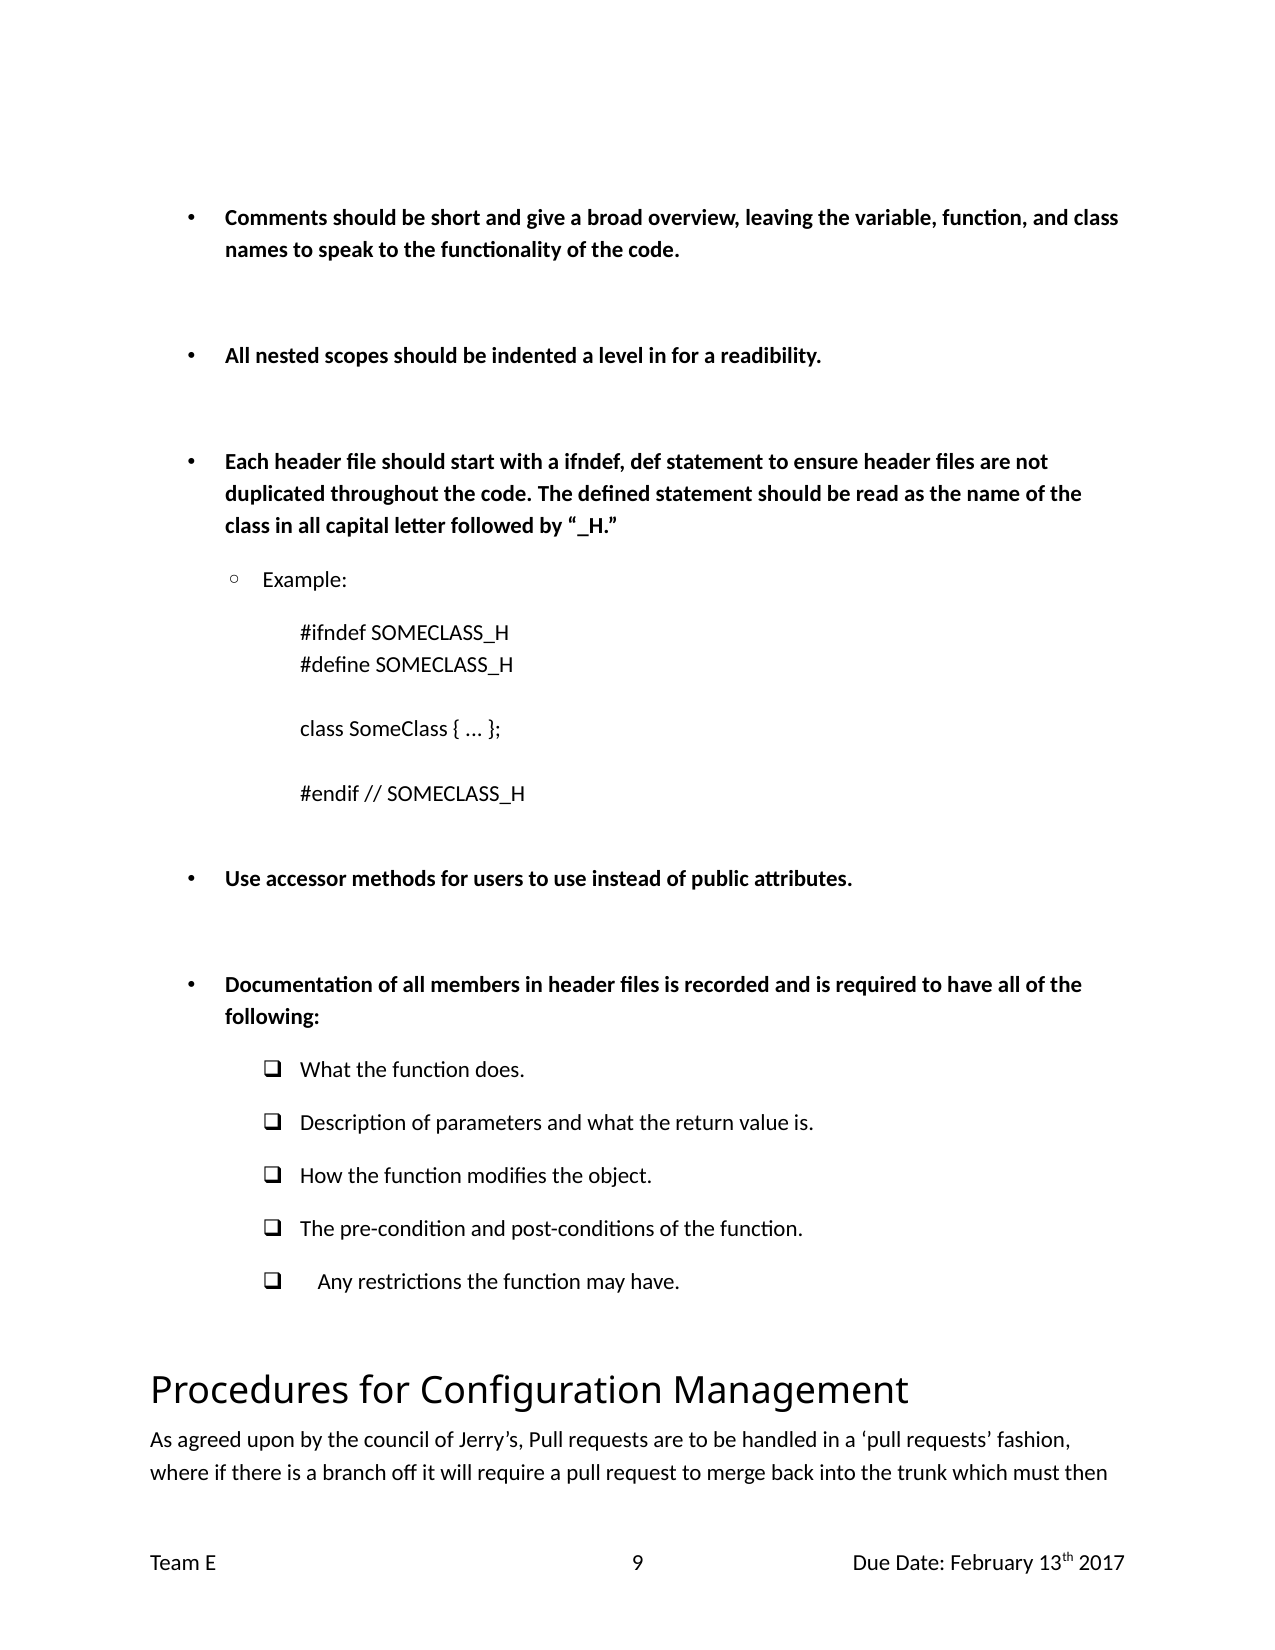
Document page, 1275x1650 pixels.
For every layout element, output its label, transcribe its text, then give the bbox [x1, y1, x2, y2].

list Documentation of all members in header files is recorded and is required to have all of the following: [187, 970, 1125, 1030]
text #endif // SOMECLASS_H [150, 779, 1125, 807]
text Procedures for Configuration Management [150, 1364, 1125, 1415]
list q How the function modifies the object. [225, 1161, 1125, 1189]
list #define SOMECLASS_H [262, 650, 1125, 678]
list q The pre-condition and post-conditions of the function. [225, 1214, 1125, 1242]
list q Description of parameters and what the return value is. [225, 1108, 1125, 1136]
text As agreed upon by the council of Jerry’s, Pull requests are to be handled in a ‘pull requests’ fashion, where if there is a branch off it will require a pull request to merge back into the trunk which must then [150, 1425, 1125, 1487]
text class SomeClass { ... }; [150, 714, 1125, 742]
list q Any restrictions the function may have. [225, 1267, 1125, 1295]
list #ifndef SOMECLASS_H [262, 618, 1125, 646]
list Use accessor methods for users to use instead of public attributes. [187, 864, 1125, 892]
list q What the function does. [225, 1055, 1125, 1083]
list Each header file should start with a ifndef, def statement to ensure header files are not duplicated throughout the code. The defined statement should be read as the name of the class in all capital letter followed by “_H.” [187, 447, 1125, 540]
list All nested scopes should be indented a level in for a readibility. [187, 341, 1125, 369]
list Comments should be short and give a broad overview, leaving the variable, function, and class names to speak to the functionality of the code. [187, 203, 1125, 263]
list Example: [225, 565, 1125, 593]
